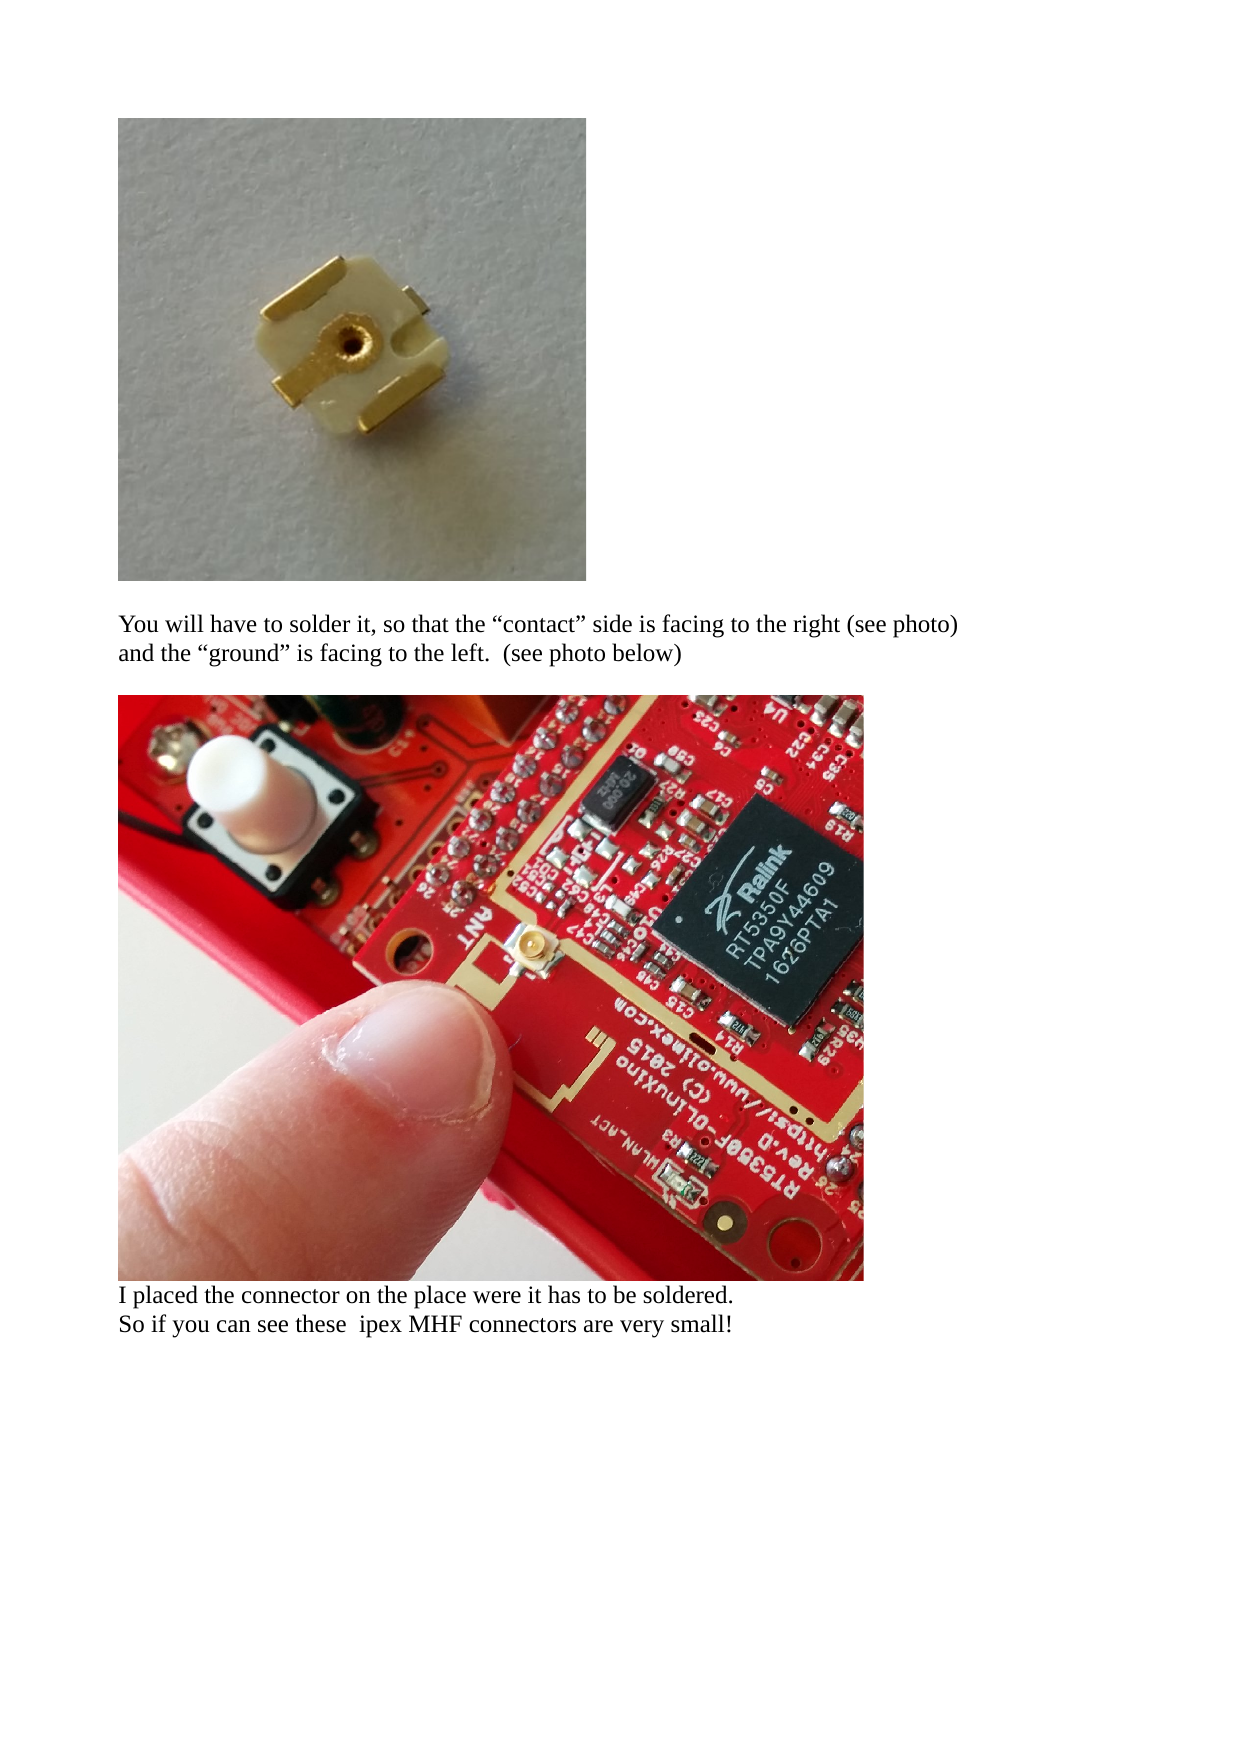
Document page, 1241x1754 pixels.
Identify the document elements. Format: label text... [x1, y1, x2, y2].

text and the “ground” is facing to the left. (see photo below) [118, 638, 1122, 667]
text I placed the connector on the place were it has to be soldered. So if you can see these ipex MHF connectors are very small! [118, 1281, 1122, 1338]
picture [118, 118, 587, 581]
text You will have to solder it, so that the “contact” side is facing to the right (see photo) [118, 609, 1122, 638]
picture [118, 695, 864, 1281]
